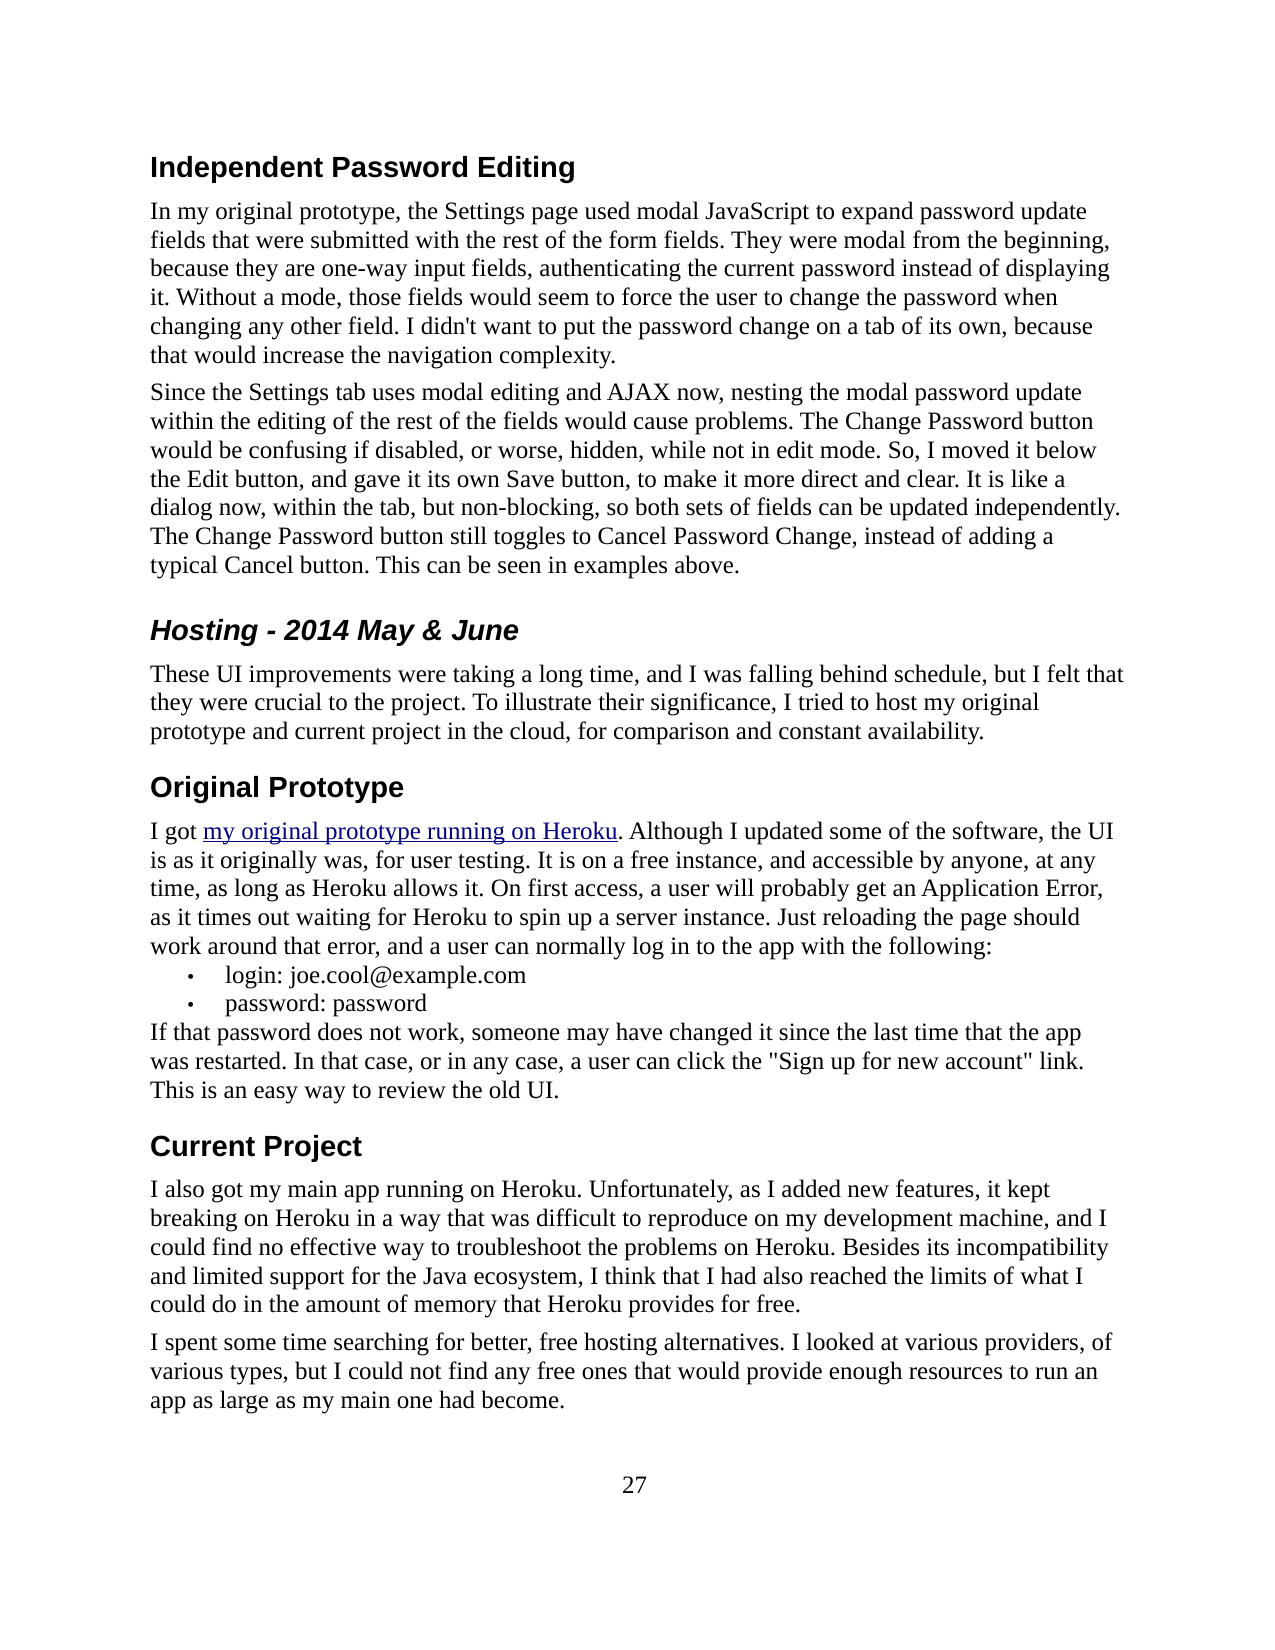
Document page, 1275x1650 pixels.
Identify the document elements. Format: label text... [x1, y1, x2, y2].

subtitle Independent Password Editing [150, 150, 1125, 183]
text These UI improvements were taking a long time, and I was falling behind schedule, but I felt that they were crucial to the project. To illustrate their significance, I tried to host my original prototype and current project in the cloud, for comparison and constant availability. [150, 659, 1125, 745]
text I spent some time searching for better, free hosting alternatives. I looked at various providers, of various types, but I could not find any free ones that would provide enough resources to run an app as large as my main one had become. [150, 1327, 1125, 1413]
text Since the Settings tab uses modal editing and AJAX now, nesting the modal password update within the editing of the rest of the fields would cause problems. The Change Password button would be confusing if disabled, or worse, hidden, while not in edit mode. So, I moved it below the Edit button, and gave it its own Save button, to make it more direct and clear. It is like a dialog now, within the tab, but non-blocking, so both sets of fields can be updated independently. The Change Password button still toggles to Cancel Password Change, instead of adding a typical Cancel button. This can be seen in examples above. [150, 377, 1125, 579]
text I got my original prototype running on Heroku. Although I updated some of the software, the UI is as it originally was, for user testing. It is on a free instance, and accessible by anyone, at any time, as long as Heroku allows it. On first access, a user will probably get an Application Error, as it times out waiting for Heroku to spin up a server instance. Just reloading the page should work around that error, and a user can normally log in to the app with the following: [150, 816, 1125, 960]
text In my original prototype, the Settings page used modal JavaScript to expand password update fields that were submitted with the rest of the form fields. They were modal from the beginning, because they are one-way input fields, authenticating the current password instead of displaying it. Without a mode, those fields would seem to force the user to change the password when changing any other field. I didn't want to put the password change on a tab of its own, because that would increase the navigation complexity. [150, 196, 1125, 368]
subtitle Original Prototype [150, 770, 1125, 803]
text I also got my main app running on Heroku. Unfortunately, as I added new features, it kept breaking on Heroku in a way that was difficult to reproduce on my development machine, and I could find no effective way to troubleshoot the problems on Heroku. Besides its incompatibility and limited support for the Java ecosystem, I think that I had also reached the limits of what I could do in the amount of memory that Heroku provides for free. [150, 1174, 1125, 1318]
list login: joe.cool@example.com [187, 960, 1125, 988]
subtitle Current Project [150, 1128, 1125, 1162]
list password: password [187, 988, 1125, 1017]
text If that password does not work, someone may have changed it since the last time that the app was restarted. In that case, or in any case, a user can click the "Sign up for new account" link. This is an easy way to review the old UI. [150, 1017, 1125, 1103]
subtitle Hosting - 2014 May & June [150, 613, 1125, 646]
